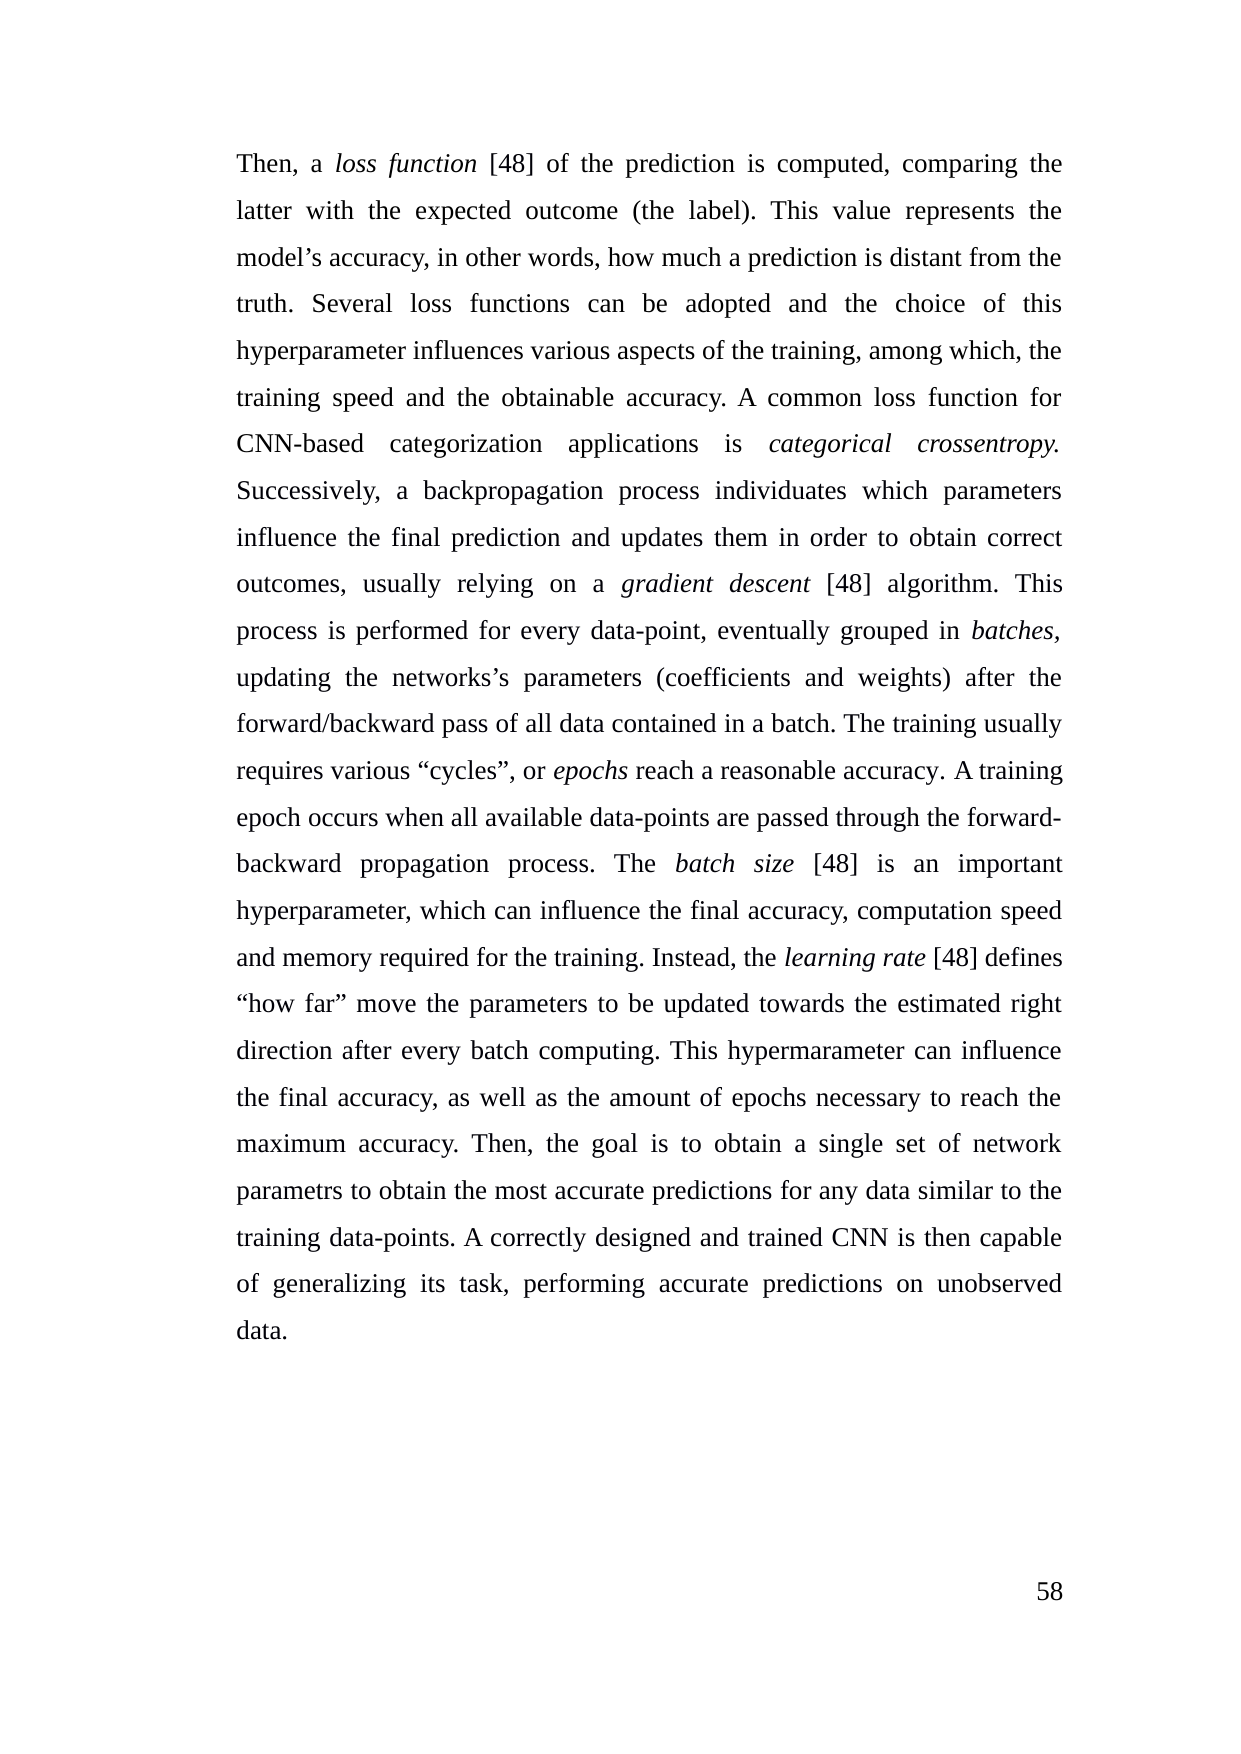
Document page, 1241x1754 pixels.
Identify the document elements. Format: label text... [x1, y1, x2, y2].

text Then, a loss function [48] of the prediction is computed, comparing the latter with the expected outcome (the label). This value represents the model’s accuracy, in other words, how much a prediction is distant from the truth. Several loss functions can be adopted and the choice of this hyperparameter influences various aspects of the training, among which, the training speed and the obtainable accuracy. A common loss function for CNN-based categorization applications is categorical crossentropy. Successively, a backpropagation process individuates which parameters influence the final prediction and updates them in order to obtain correct outcomes, usually relying on a gradient descent [48] algorithm. This process is performed for every data-point, eventually grouped in batches, updating the networks’s parameters (coefficients and weights) after the forward/backward pass of all data contained in a batch. The training usually requires various “cycles”, or epochs reach a reasonable accuracy. A training epoch occurs when all available data-points are passed through the forward-backward propagation process. The batch size [48] is an important hyperparameter, which can influence the final accuracy, computation speed and memory required for the training. Instead, the learning rate [48] defines “how far” move the parameters to be updated towards the estimated right direction after every batch computing. This hypermarameter can influence the final accuracy, as well as the amount of epochs necessary to reach the maximum accuracy. Then, the goal is to obtain a single set of network parametrs to obtain the most accurate predictions for any data similar to the training data-points. A correctly designed and trained CNN is then capable of generalizing its task, performing accurate predictions on unobserved data. [236, 148, 1063, 1345]
